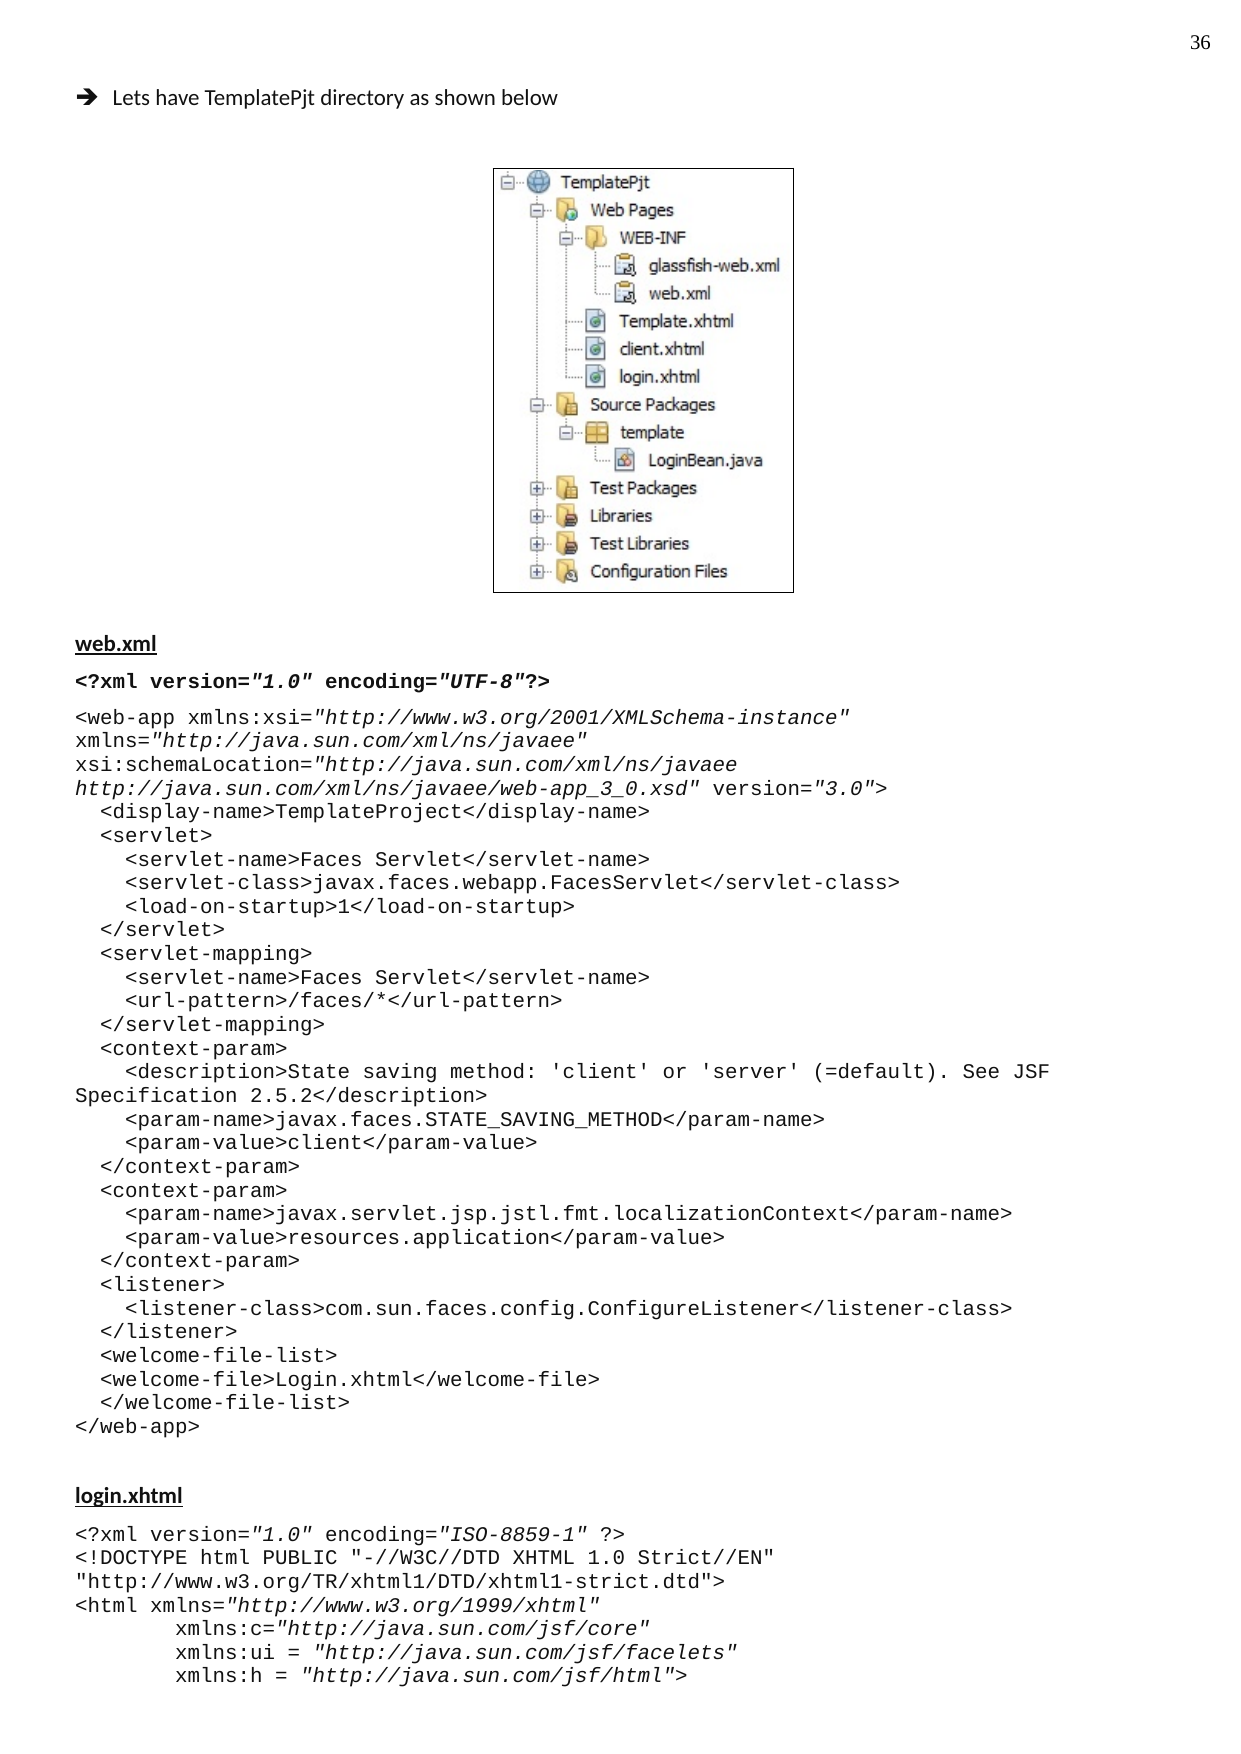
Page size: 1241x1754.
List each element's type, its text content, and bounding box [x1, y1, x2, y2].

text <?xml version="1.0" encoding="ISO-8859-1" ?> [75, 1524, 1211, 1547]
text </context-param> [75, 1251, 1211, 1274]
text </listener> [75, 1321, 1211, 1345]
text web.xml [75, 629, 1211, 657]
text <!DOCTYPE html PUBLIC "-//W3C//DTD XHTML 1.0 Strict//EN" "http://www.w3.org/TR/xhtml1/DTD/xhtml1-strict.dtd"> [75, 1547, 1211, 1594]
text <load-on-startup>1</load-on-startup> [75, 896, 1211, 919]
text <context-param> [75, 1179, 1211, 1203]
text <listener> [75, 1274, 1211, 1298]
text <?xml version="1.0" encoding="UTF-8"?> [75, 671, 1211, 695]
text <url-pattern>/faces/*</url-pattern> [75, 990, 1211, 1014]
picture [495, 170, 790, 590]
text <web-app xmlns:xsi="http://www.w3.org/2001/XMLSchema-instance" xmlns="http://java.sun.com/xml/ns/javaee" xsi:schemaLocation="http://java.sun.com/xml/ns/javaee http://java.sun.com/xml/ns/javaee/web-app_3_0.xsd" version="3.0"> [75, 707, 1211, 801]
text <param-name>javax.servlet.jsp.jstl.fmt.localizationContext</param-name> [75, 1203, 1211, 1227]
text login.xhtml [75, 1482, 1211, 1510]
text </servlet-mapping> [75, 1014, 1211, 1038]
text <servlet-name>Faces Servlet</servlet-name> [75, 848, 1211, 872]
text xmlns:h = "http://java.sun.com/jsf/html"> [75, 1666, 1211, 1689]
text xmlns:c="http://java.sun.com/jsf/core" [75, 1618, 1211, 1642]
text <welcome-file>Login.xhtml</welcome-file> [75, 1369, 1211, 1392]
text <welcome-file-list> [75, 1345, 1211, 1369]
text <param-value>client</param-value> [75, 1132, 1211, 1156]
text <display-name>TemplateProject</display-name> [75, 801, 1211, 825]
list Lets have TemplatePjt directory as shown below [75, 83, 1211, 112]
text </context-param> [75, 1156, 1211, 1179]
text <servlet> [75, 825, 1211, 848]
text <servlet-class>javax.faces.webapp.FacesServlet</servlet-class> [75, 872, 1211, 896]
text <param-name>javax.faces.STATE_SAVING_METHOD</param-name> [75, 1109, 1211, 1132]
text <context-param> [75, 1038, 1211, 1061]
text <servlet-name>Faces Servlet</servlet-name> [75, 967, 1211, 990]
text <param-value>resources.application</param-value> [75, 1227, 1211, 1251]
text </web-app> [75, 1416, 1211, 1440]
text xmlns:ui = "http://java.sun.com/jsf/facelets" [75, 1642, 1211, 1666]
text <html xmlns="http://www.w3.org/1999/xhtml" [75, 1594, 1211, 1618]
text </welcome-file-list> [75, 1392, 1211, 1416]
text <servlet-mapping> [75, 943, 1211, 967]
text <listener-class>com.sun.faces.config.ConfigureListener</listener-class> [75, 1298, 1211, 1321]
text </servlet> [75, 919, 1211, 943]
text <description>State saving method: 'client' or 'server' (=default). See JSF Specification 2.5.2</description> [75, 1061, 1211, 1109]
